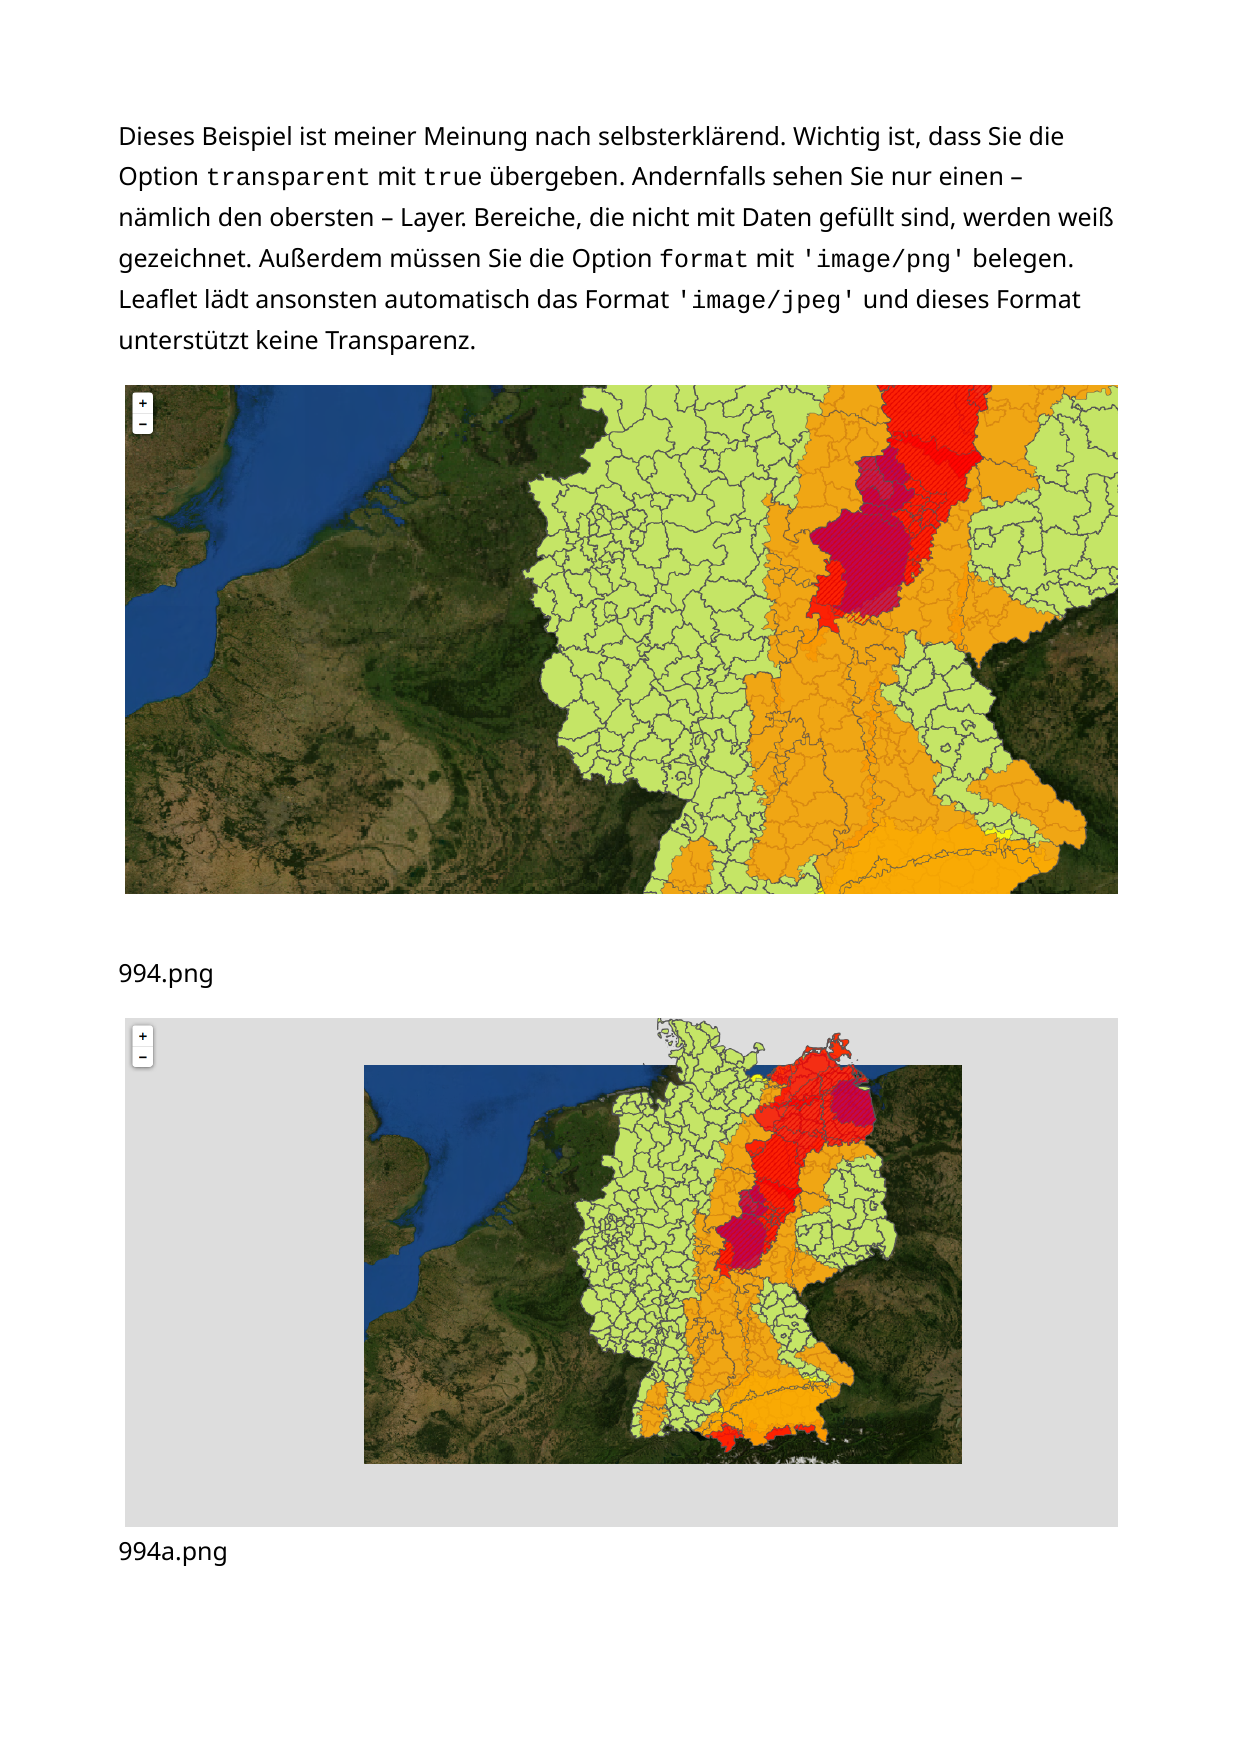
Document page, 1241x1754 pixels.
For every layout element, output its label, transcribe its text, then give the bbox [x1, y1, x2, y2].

text 994a.png [118, 1527, 1122, 1567]
picture [118, 378, 1123, 894]
text Dieses Beispiel ist meiner Meinung nach selbsterklärend. Wichtig ist, dass Sie die Option transparent mit true übergeben. Andernfalls sehen Sie nur einen – nämlich den obersten – Layer. Bereiche, die nicht mit Daten gefüllt sind, werden weiß gezeichnet. Außerdem müssen Sie die Option format mit 'image/png' belegen. Leaflet lädt ansonsten automatisch das Format 'image/jpeg' und dieses Format unterstützt keine Transparenz. [118, 118, 1122, 357]
picture [118, 1011, 1123, 1527]
text 994.png [118, 956, 1122, 990]
